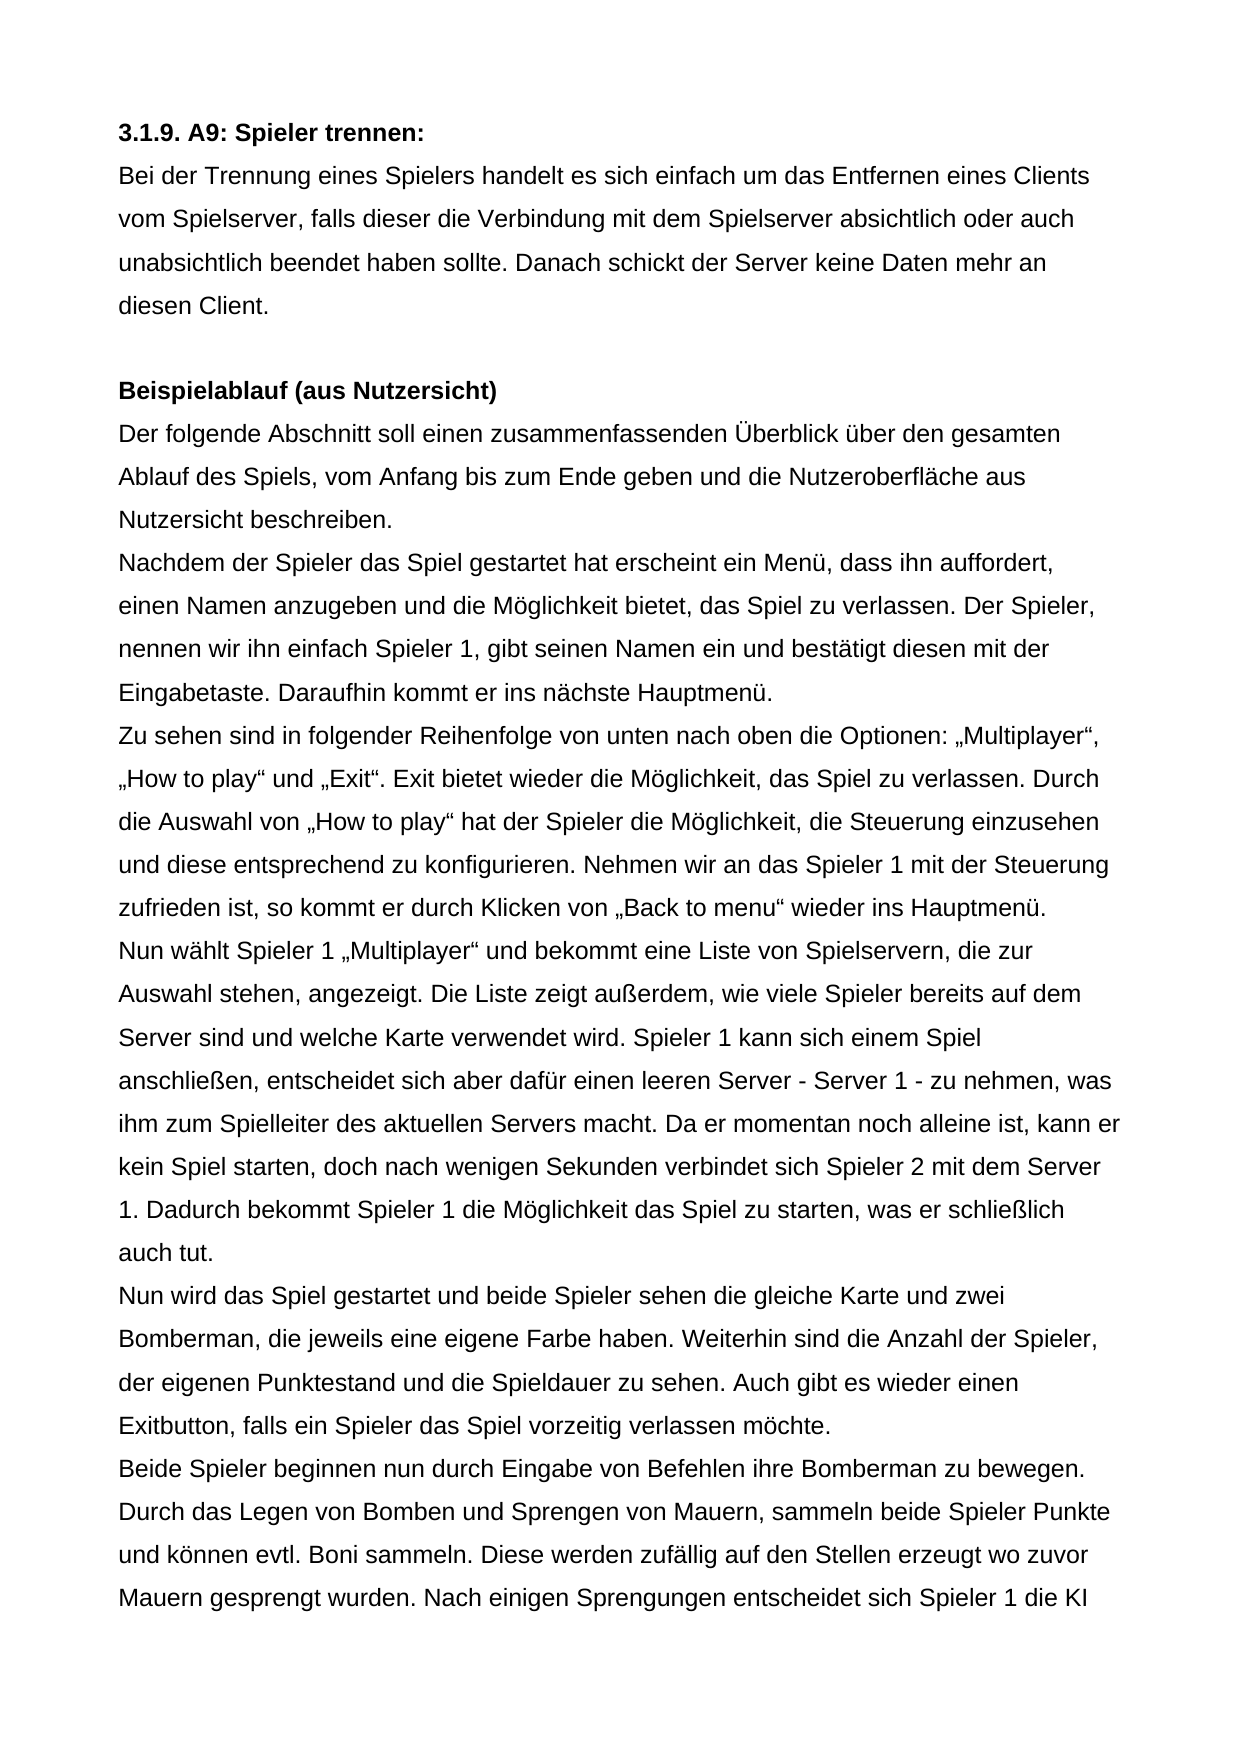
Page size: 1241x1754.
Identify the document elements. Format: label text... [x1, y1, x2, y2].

text Bei der Trennung eines Spielers handelt es sich einfach um das Entfernen eines Clients vom Spielserver, falls dieser die Verbindung mit dem Spielserver absichtlich oder auch unabsichtlich beendet haben sollte. Danach schickt der Server keine Daten mehr an diesen Client. [118, 161, 1122, 319]
text Der folgende Abschnitt soll einen zusammenfassenden Überblick über den gesamten Ablauf des Spiels, vom Anfang bis zum Ende geben und die Nutzeroberfläche aus Nutzersicht beschreiben. [118, 419, 1122, 534]
text Nun wird das Spiel gestartet und beide Spieler sehen die gleiche Karte und zwei Bomberman, die jeweils eine eigene Farbe haben. Weiterhin sind die Anzahl der Spieler, der eigenen Punktestand und die Spieldauer zu sehen. Auch gibt es wieder einen Exitbutton, falls ein Spieler das Spiel vorzeitig verlassen möchte. [118, 1281, 1122, 1439]
text Zu sehen sind in folgender Reihenfolge von unten nach oben die Optionen: „Multiplayer“, „How to play“ und „Exit“. Exit bietet wieder die Möglichkeit, das Spiel zu verlassen. Durch die Auswahl von „How to play“ hat der Spieler die Möglichkeit, die Steuerung einzusehen und diese entsprechend zu konfigurieren. Nehmen wir an das Spieler 1 mit der Steuerung zufrieden ist, so kommt er durch Klicken von „Back to menu“ wieder ins Hauptmenü. [118, 721, 1122, 922]
text Beispielablauf (aus Nutzersicht) [118, 376, 1122, 404]
text Beide Spieler beginnen nun durch Eingabe von Befehlen ihre Bomberman zu bewegen. [118, 1454, 1122, 1483]
text Nun wählt Spieler 1 „Multiplayer“ und bekommt eine Liste von Spielservern, die zur Auswahl stehen, angezeigt. Die Liste zeigt außerdem, wie viele Spieler bereits auf dem Server sind und welche Karte verwendet wird. Spieler 1 kann sich einem Spiel anschließen, entscheidet sich aber dafür einen leeren Server - Server 1 - zu nehmen, was ihm zum Spielleiter des aktuellen Servers macht. Da er momentan noch alleine ist, kann er kein Spiel starten, doch nach wenigen Sekunden verbindet sich Spieler 2 mit dem Server 1. Dadurch bekommt Spieler 1 die Möglichkeit das Spiel zu starten, was er schließlich auch tut. [118, 936, 1122, 1267]
text Nachdem der Spieler das Spiel gestartet hat erscheint ein Menü, dass ihn auffordert, einen Namen anzugeben und die Möglichkeit bietet, das Spiel zu verlassen. Der Spieler, nennen wir ihn einfach Spieler 1, gibt seinen Namen ein und bestätigt diesen mit der Eingabetaste. Daraufhin kommt er ins nächste Hauptmenü. [118, 548, 1122, 706]
text Durch das Legen von Bomben und Sprengen von Mauern, sammeln beide Spieler Punkte und können evtl. Boni sammeln. Diese werden zufällig auf den Stellen erzeugt wo zuvor Mauern gesprengt wurden. Nach einigen Sprengungen entscheidet sich Spieler 1 die KI [118, 1497, 1122, 1612]
text 3.1.9. A9: Spieler trennen: [118, 118, 1122, 147]
